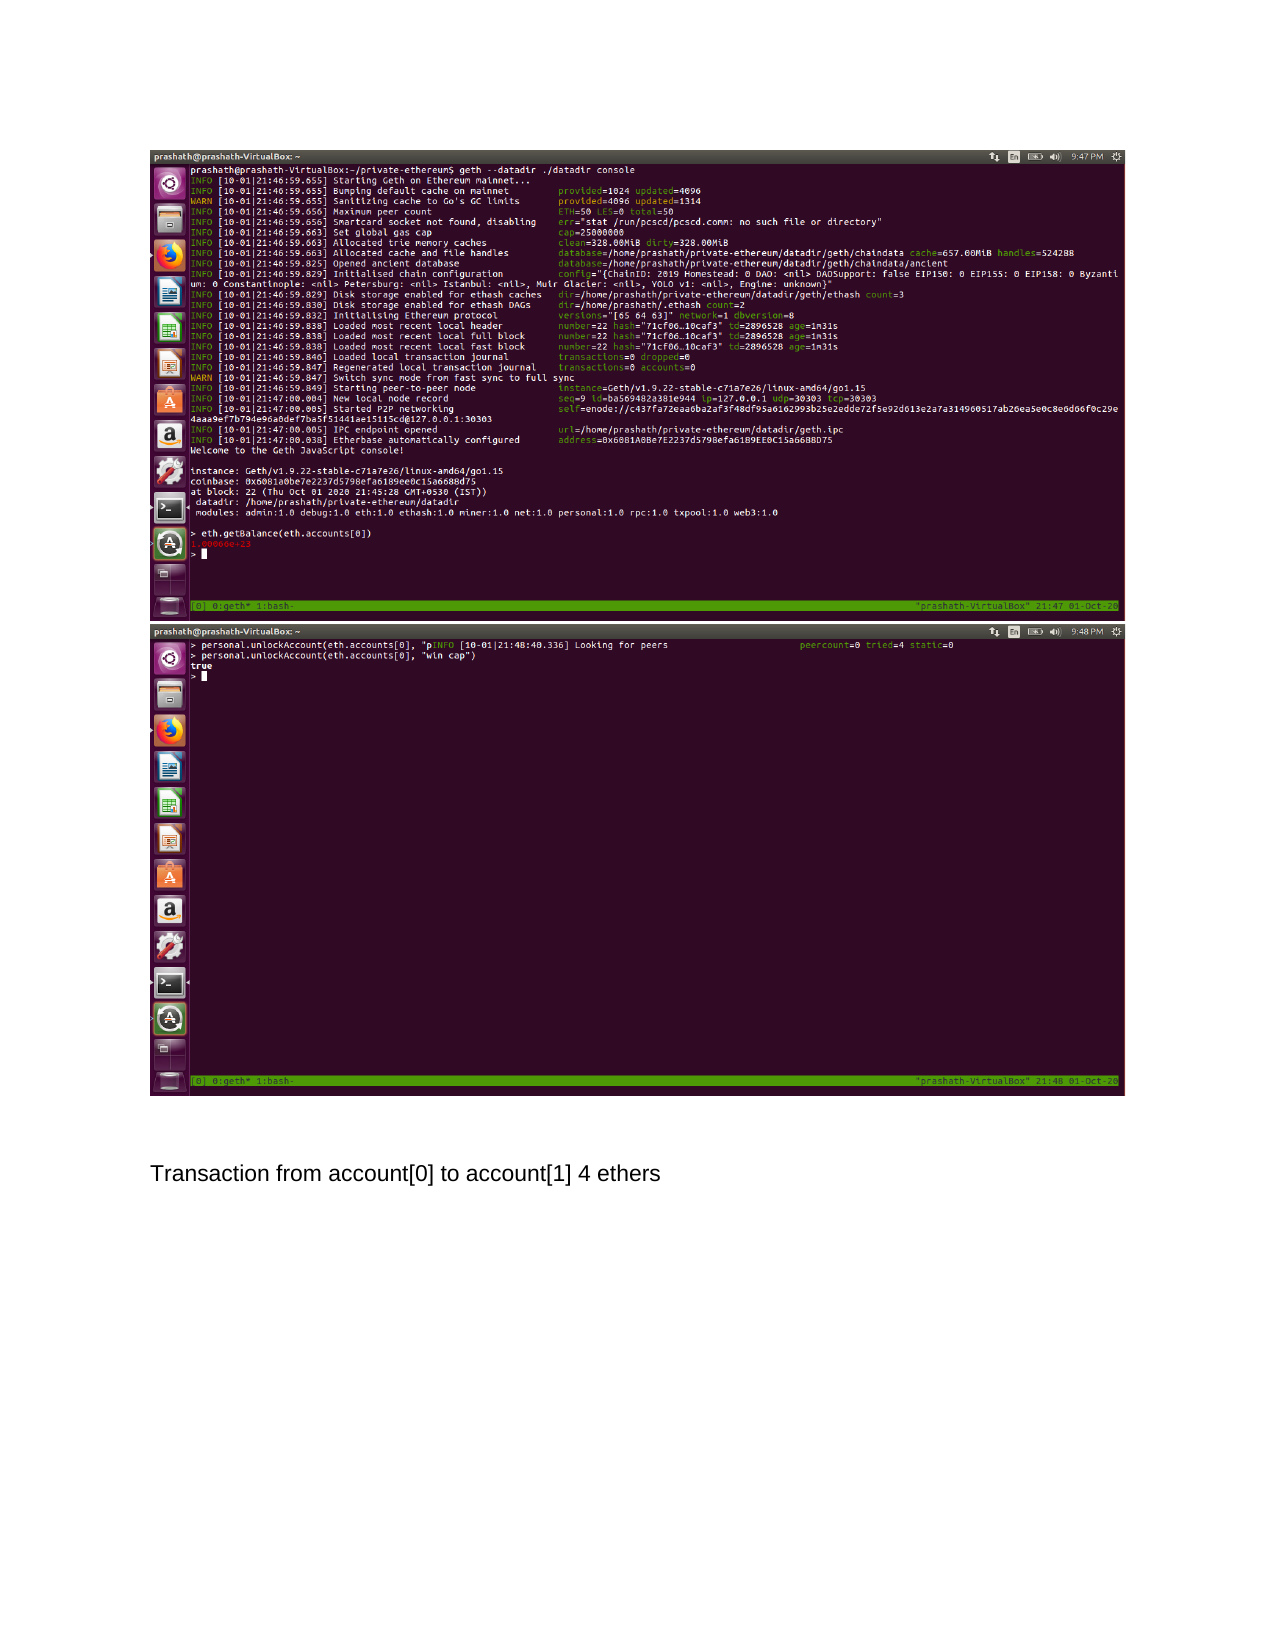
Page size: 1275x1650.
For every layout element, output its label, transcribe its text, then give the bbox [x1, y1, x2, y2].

text Transaction from account[0] to account[1] 4 ethers [150, 1160, 1125, 1186]
picture [150, 150, 1125, 621]
picture [150, 624, 1125, 1096]
